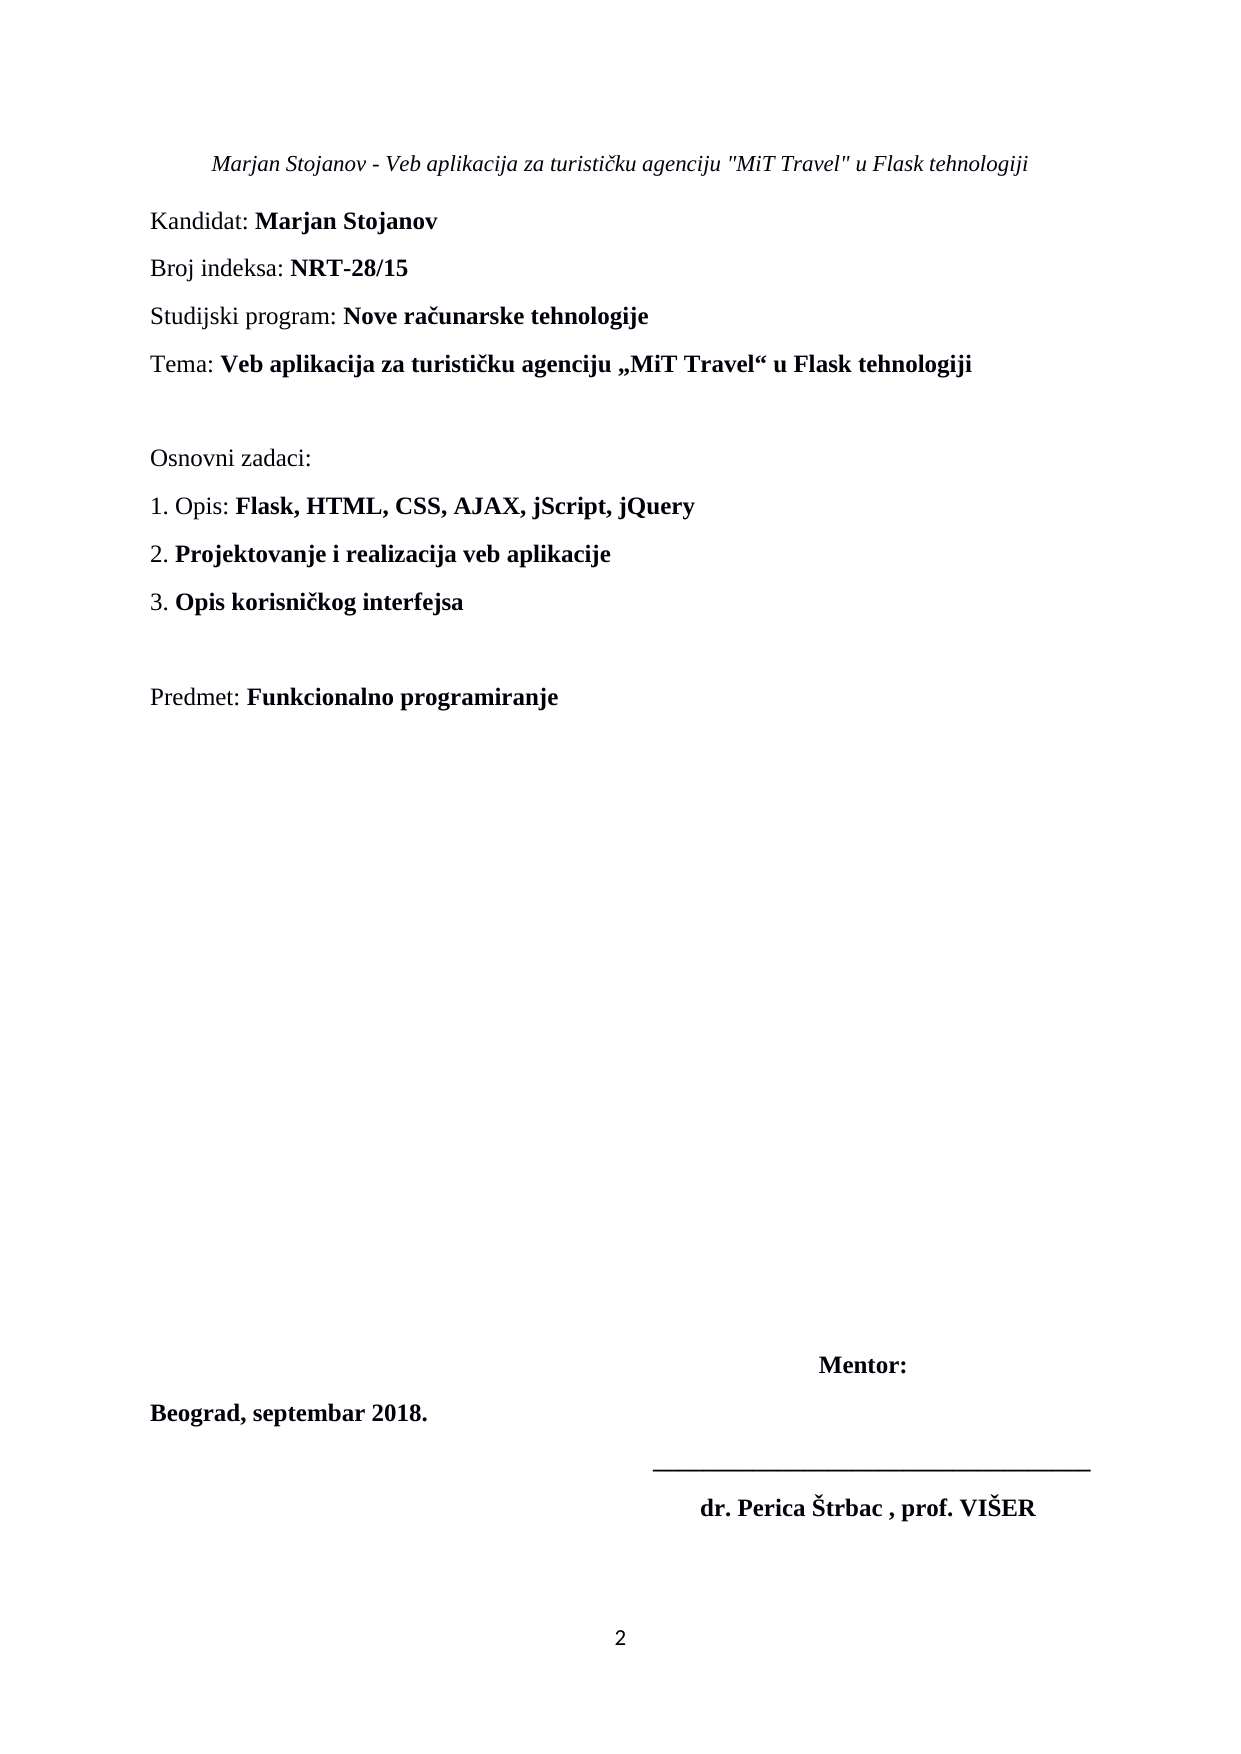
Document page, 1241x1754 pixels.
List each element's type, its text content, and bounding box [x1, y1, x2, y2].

text Osnovni zadaci: [150, 443, 1090, 472]
text Predmet: Funkcionalno programiranje [150, 682, 1090, 711]
text Mentor: [150, 1350, 1090, 1379]
text 1. Opis: Flask, HTML, CSS, AJAX, jScript, jQuery [150, 491, 1090, 520]
text dr. Perica Štrbac , prof. VIŠER [150, 1493, 1090, 1522]
text ___________________________________ [150, 1445, 1090, 1474]
text 3. Opis korisničkog interfejsa [150, 587, 1090, 615]
text 2. Projektovanje i realizacija veb aplikacije [150, 539, 1090, 568]
text Beograd, septembar 2018. [150, 1398, 1090, 1426]
text Studijski program: Nove računarske tehnologije [150, 301, 1090, 330]
text Broj indeksa: NRT-28/15 [150, 253, 1090, 282]
text Kandidat: Marjan Stojanov [150, 206, 1090, 234]
text Tema: Veb aplikacija za turističku agenciju „MiT Travel“ u Flask tehnologiji [150, 349, 1090, 378]
